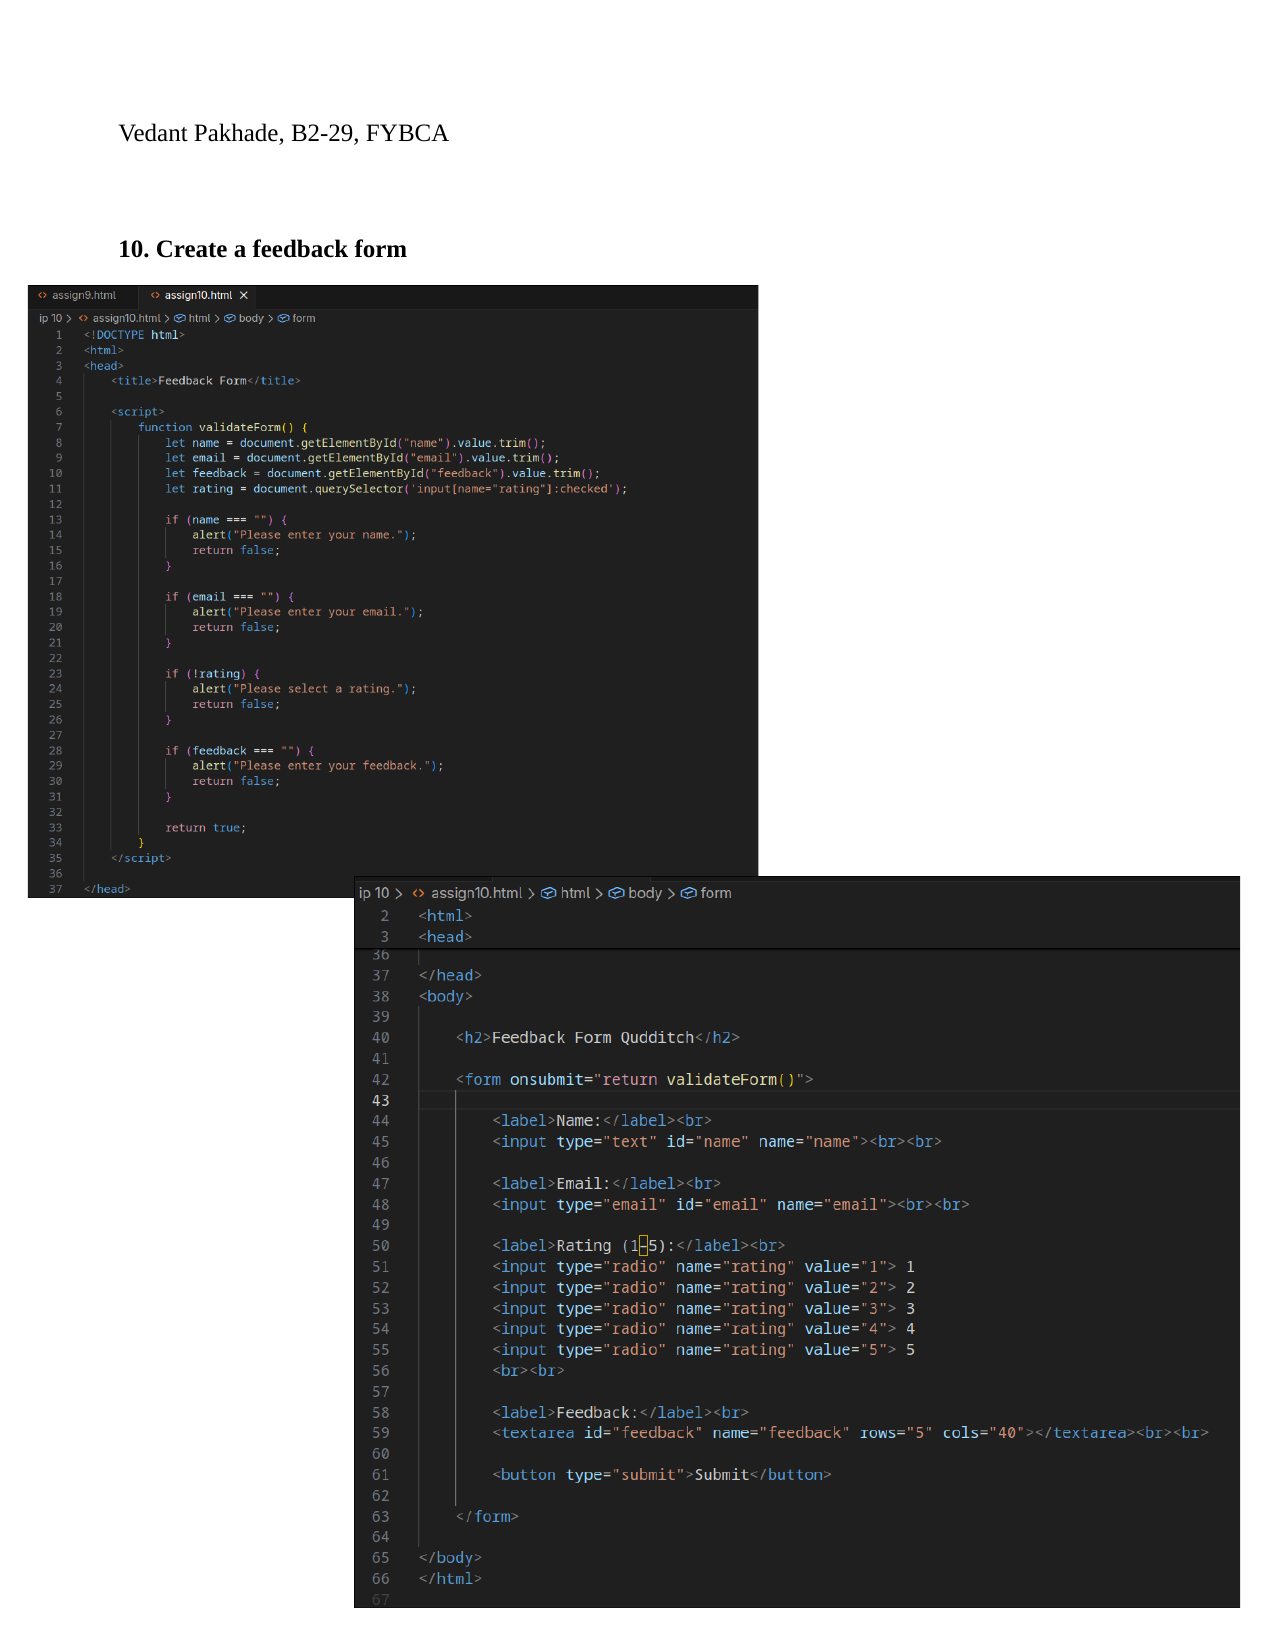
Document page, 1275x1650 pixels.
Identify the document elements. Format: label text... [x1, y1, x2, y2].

picture [27, 285, 1241, 1608]
text 10. Create a feedback form [118, 234, 1157, 263]
